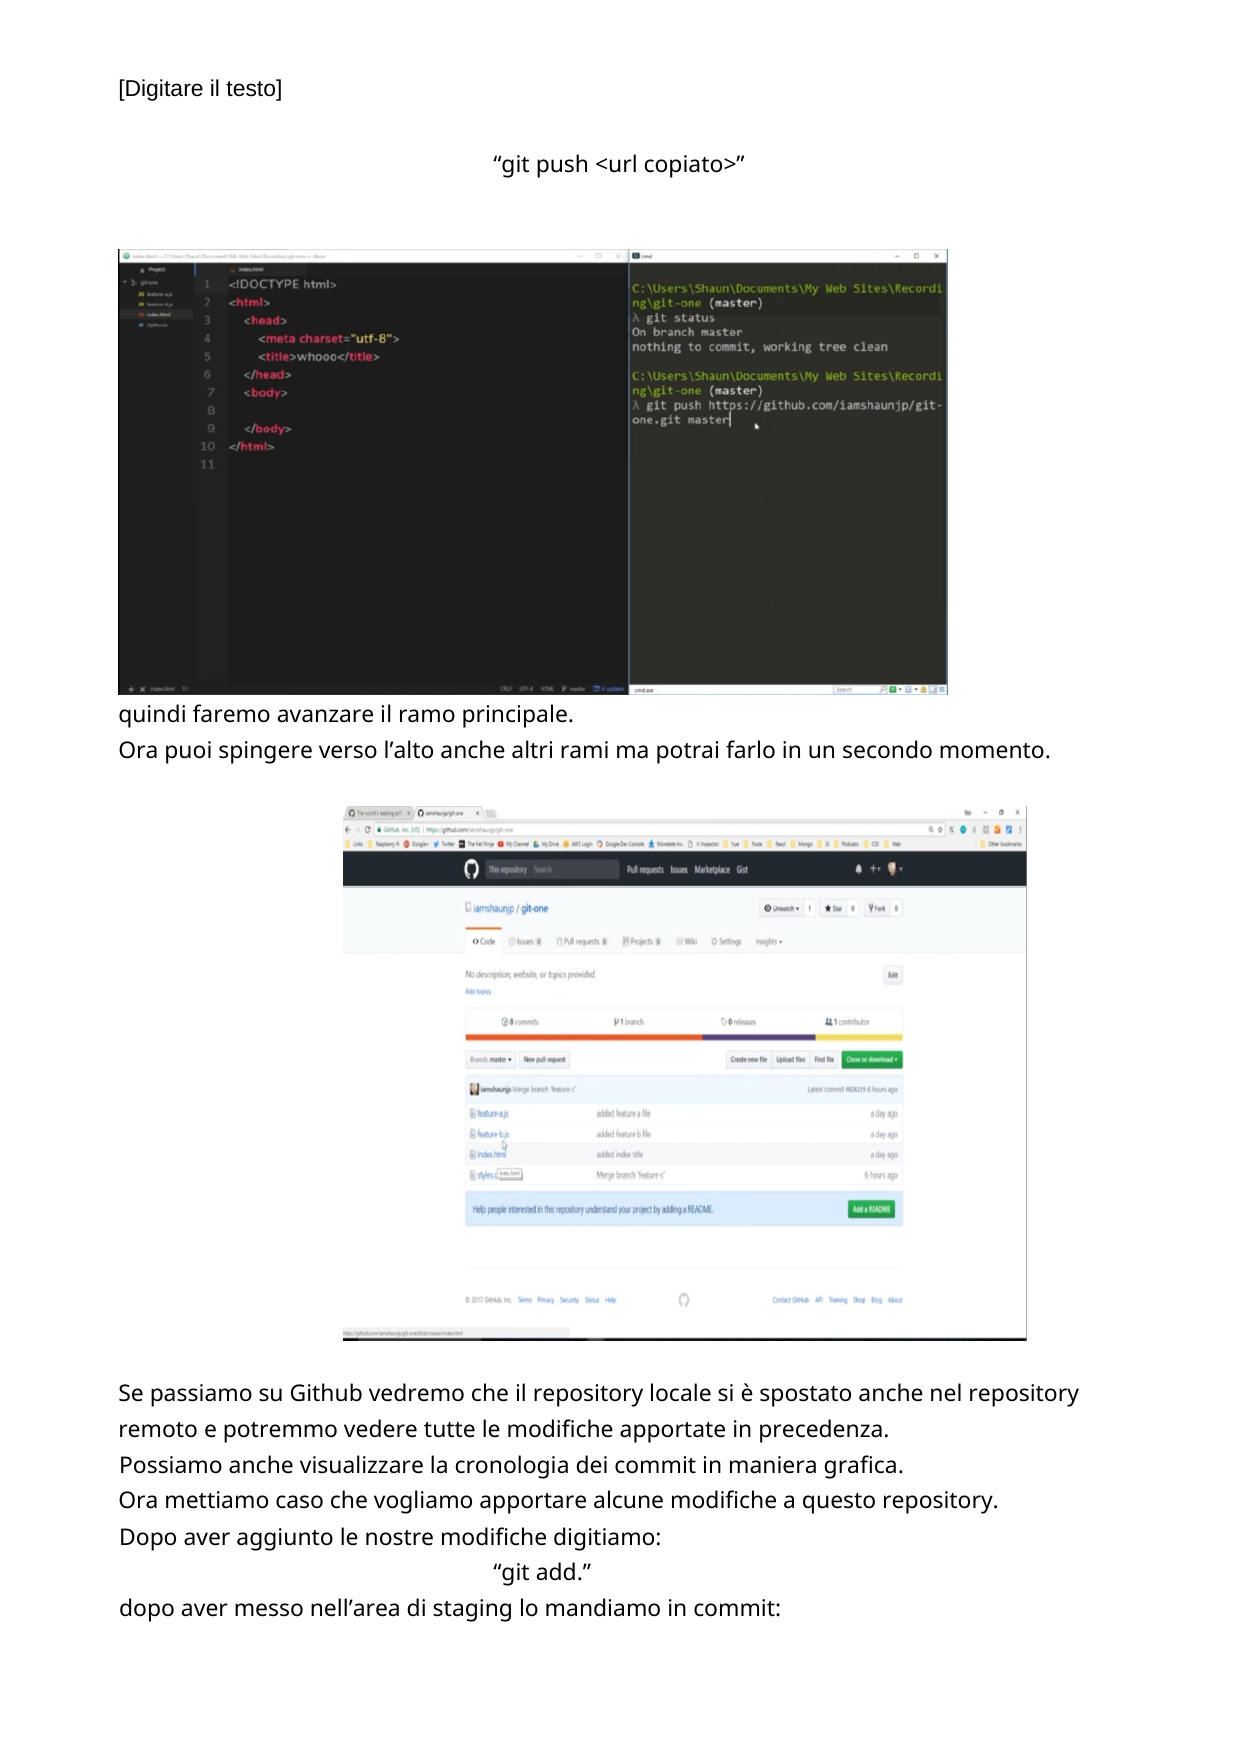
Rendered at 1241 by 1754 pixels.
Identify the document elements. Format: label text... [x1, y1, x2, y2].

text Se passiamo su Github vedremo che il repository locale si è spostato anche nel repository remoto e potremmo vedere tutte le modifiche apportate in precedenza. [118, 1377, 1124, 1444]
text dopo aver messo nell’area di staging lo mandiamo in commit: [118, 1592, 1124, 1623]
text Ora puoi spingere verso l’alto anche altri rami ma potrai farlo in un secondo momento. [118, 734, 1124, 766]
text Possiamo anche visualizzare la cronologia dei commit in maniera grafica. [118, 1448, 1124, 1480]
text quindi faremo avanzare il ramo principale. [118, 698, 1124, 729]
text Ora mettiamo caso che vogliamo apportare alcune modifiche a questo repository. [118, 1484, 1124, 1516]
text Dopo aver aggiunto le nostre modifiche digitiamo: [118, 1520, 1124, 1552]
picture [343, 806, 1027, 1341]
text “git push <url copiato>” [118, 148, 1124, 179]
text “git add.” [118, 1556, 1124, 1588]
picture [118, 249, 948, 695]
